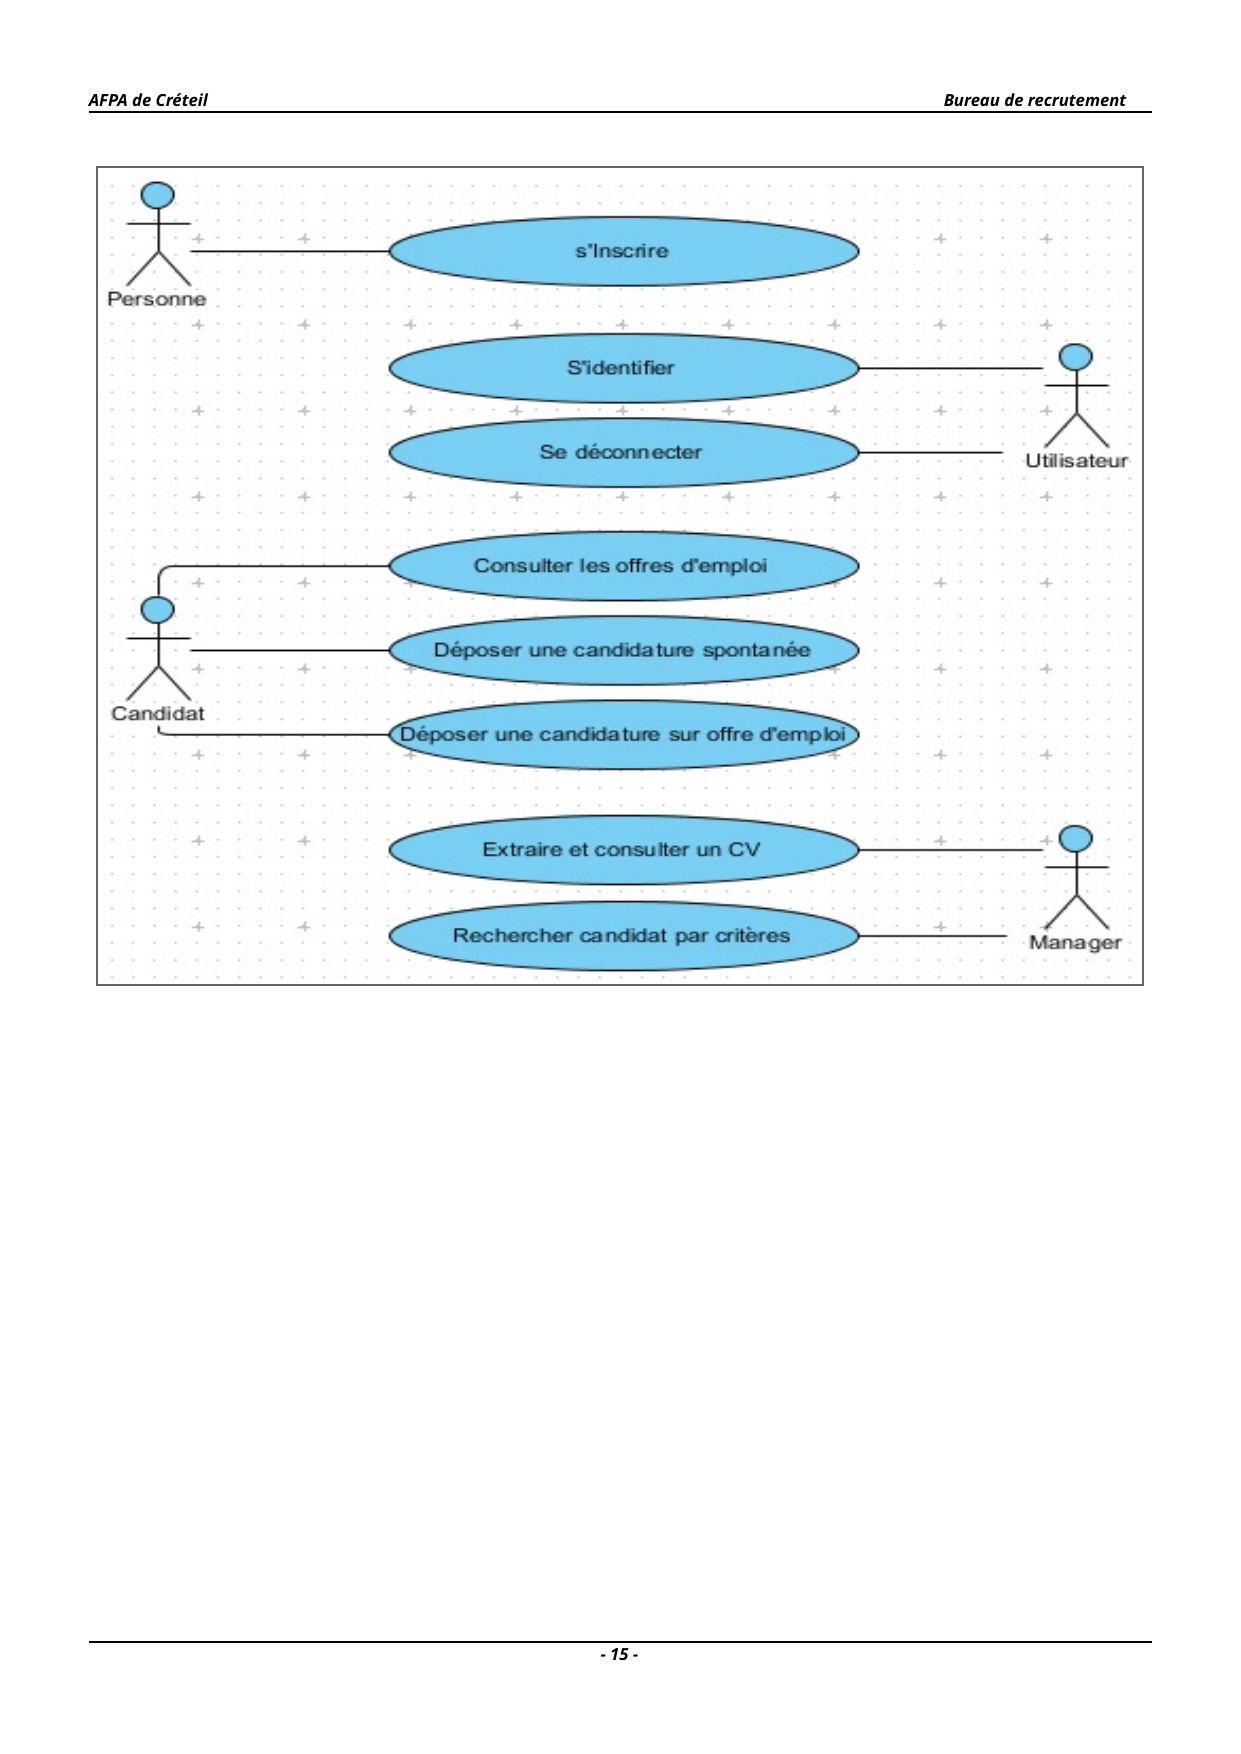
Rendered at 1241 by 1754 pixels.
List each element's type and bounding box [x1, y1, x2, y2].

picture [101, 170, 1139, 982]
